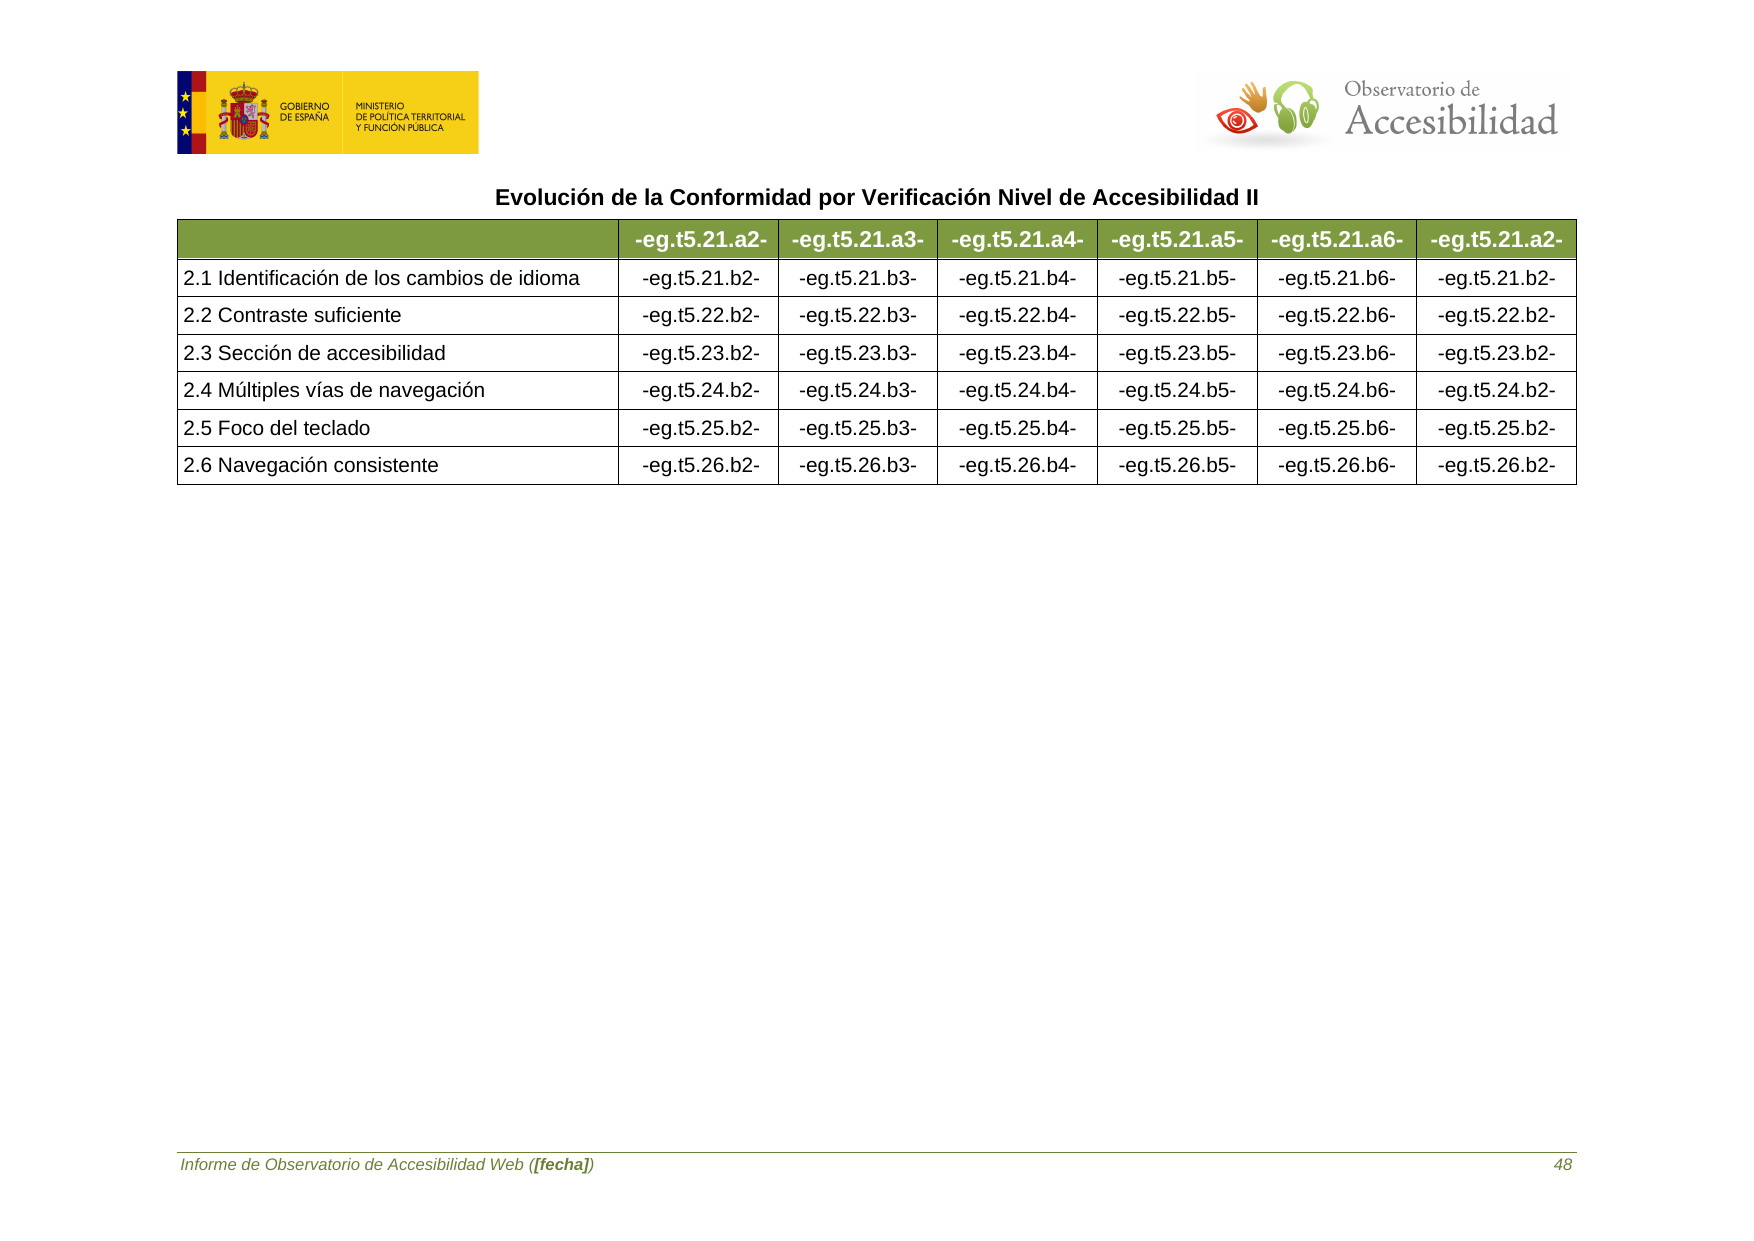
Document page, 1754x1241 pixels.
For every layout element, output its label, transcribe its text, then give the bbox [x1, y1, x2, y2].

table_cell -eg.t5.26.b2- [619, 447, 778, 483]
table_cell -eg.t5.24.b2- [619, 372, 778, 408]
table_cell 2.5 Foco del teclado [178, 410, 618, 446]
table_cell -eg.t5.24.b3- [779, 372, 937, 408]
table_cell 2.4 Múltiples vías de navegación [178, 372, 618, 408]
table_cell -eg.t5.23.b4- [938, 335, 1097, 371]
table_header -eg.t5.21.a2- [1417, 220, 1576, 258]
table_header [178, 220, 618, 258]
table_cell -eg.t5.25.b4- [938, 410, 1097, 446]
table_cell 2.1 Identificación de los cambios de idioma [178, 260, 618, 296]
table_cell -eg.t5.23.b6- [1258, 335, 1416, 371]
table_cell -eg.t5.22.b3- [779, 297, 937, 333]
table_cell 2.2 Contraste suficiente [178, 297, 618, 333]
table_cell -eg.t5.21.b5- [1098, 260, 1257, 296]
table_cell -eg.t5.25.b2- [1417, 410, 1576, 446]
table_cell -eg.t5.25.b3- [779, 410, 937, 446]
table_cell -eg.t5.25.b6- [1258, 410, 1416, 446]
table_cell -eg.t5.21.b3- [779, 260, 937, 296]
picture [177, 71, 479, 154]
table_cell -eg.t5.23.b3- [779, 335, 937, 371]
table_cell 2.3 Sección de accesibilidad [178, 335, 618, 371]
table_cell -eg.t5.26.b5- [1098, 447, 1257, 483]
table_cell -eg.t5.24.b5- [1098, 372, 1257, 408]
table_cell -eg.t5.22.b2- [619, 297, 778, 333]
table_cell -eg.t5.24.b2- [1417, 372, 1576, 408]
table_cell -eg.t5.21.b2- [1417, 260, 1576, 296]
table_cell -eg.t5.23.b2- [1417, 335, 1576, 371]
table_cell -eg.t5.25.b2- [619, 410, 778, 446]
table_cell -eg.t5.22.b6- [1258, 297, 1416, 333]
table_cell -eg.t5.24.b4- [938, 372, 1097, 408]
table_header -eg.t5.21.a6- [1258, 220, 1416, 258]
table_cell -eg.t5.25.b5- [1098, 410, 1257, 446]
table_cell -eg.t5.22.b2- [1417, 297, 1576, 333]
table_cell 2.6 Navegación consistente [178, 447, 618, 483]
table_cell -eg.t5.26.b4- [938, 447, 1097, 483]
table_header -eg.t5.21.a2- [619, 220, 778, 258]
table_cell -eg.t5.22.b4- [938, 297, 1097, 333]
table_cell -eg.t5.23.b5- [1098, 335, 1257, 371]
text Evolución de la Conformidad por Verificación Nivel de Accesibilidad II [177, 184, 1577, 211]
table_cell -eg.t5.22.b5- [1098, 297, 1257, 333]
table_cell -eg.t5.21.b2- [619, 260, 778, 296]
table_cell -eg.t5.21.b4- [938, 260, 1097, 296]
table_cell -eg.t5.24.b6- [1258, 372, 1416, 408]
table_header -eg.t5.21.a4- [938, 220, 1097, 258]
table_cell -eg.t5.26.b6- [1258, 447, 1416, 483]
table_header -eg.t5.21.a3- [779, 220, 937, 258]
table_cell -eg.t5.26.b2- [1417, 447, 1576, 483]
table_cell -eg.t5.23.b2- [619, 335, 778, 371]
picture [1196, 72, 1572, 154]
table_cell -eg.t5.26.b3- [779, 447, 937, 483]
table_cell -eg.t5.21.b6- [1258, 260, 1416, 296]
table_header -eg.t5.21.a5- [1098, 220, 1257, 258]
